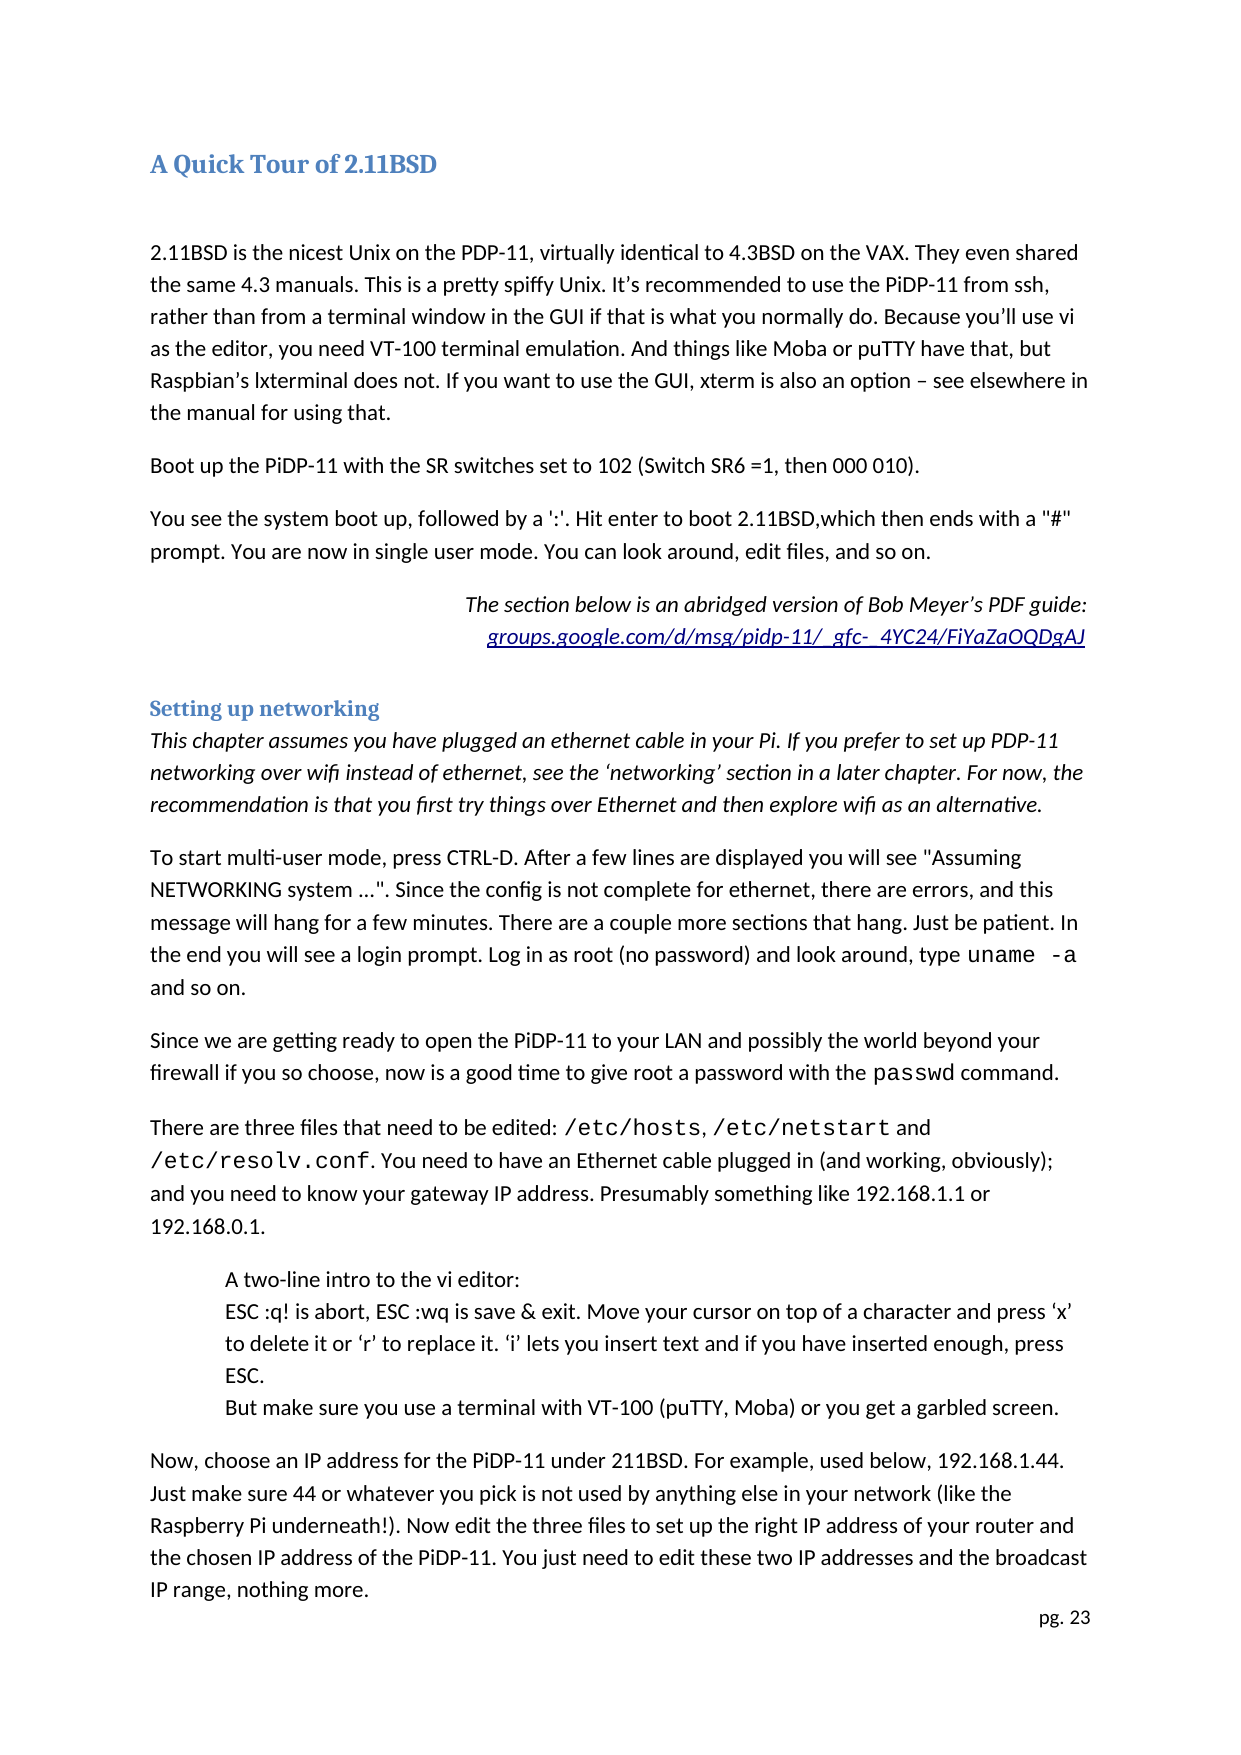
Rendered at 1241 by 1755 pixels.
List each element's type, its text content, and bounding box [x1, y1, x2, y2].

text Boot up the PiDP-11 with the SR switches set to 102 (Switch SR6 =1, then 000 010). [150, 452, 1090, 479]
subtitle A Quick Tour of 2.11BSD [150, 149, 1090, 180]
text There are three files that need to be edited: /etc/hosts, /etc/netstart and /etc/resolv.conf. You need to have an Ethernet cable plugged in (and working, obviously); and you need to know your gateway IP address. Presumably something like 192.168.1.1 or 192.168.0.1. [150, 1113, 1090, 1240]
text This chapter assumes you have plugged an ethernet cable in your Pi. If you prefer to set up PDP-11 networking over wifi instead of ethernet, see the ‘networking’ section in a later chapter. For now, the recommendation is that you first try things over Ethernet and then explore wifi as an alternative. [150, 726, 1090, 818]
text To start multi-user mode, press CTRL-D. After a few lines are displayed you will see "Assuming NETWORKING system ...". Since the config is not complete for ethernet, there are errors, and this message will hang for a few minutes. There are a couple more sections that hang. Just be patient. In the end you will see a login prompt. Log in as root (no password) and look around, type uname -a and so on. [150, 843, 1090, 1001]
text 2.11BSD is the nicest Unix on the PDP-11, virtually identical to 4.3BSD on the VAX. They even shared the same 4.3 manuals. This is a pretty spiffy Unix. It’s recommended to use the PiDP-11 from ssh, rather than from a terminal window in the GUI if that is what you normally do. Because you’ll use vi as the editor, you need VT-100 terminal emulation. And things like Moba or puTTY have that, but Raspbian’s lxterminal does not. If you want to use the GUI, xterm is also an option – see elsewhere in the manual for using that. [150, 238, 1090, 427]
text You see the system boot up, followed by a ':'. Hit enter to boot 2.11BSD,which then ends with a "#" prompt. You are now in single user mode. You can look around, edit files, and so on. [150, 504, 1090, 565]
text The section below is an abridged version of Bob Meyer’s PDF guide: groups.google.com/d/msg/pidp-11/_gfc-_4YC24/FiYaZaOQDgAJ [150, 590, 1090, 650]
text Since we are getting ready to open the PiDP-11 to your LAN and possibly the world beyond your firewall if you so choose, now is a good time to give root a password with the passwd command. [150, 1026, 1090, 1088]
text A two-line intro to the vi editor: ESC :q! is abort, ESC :wq is save & exit. Move your cursor on top of a character and press ‘x’ to delete it or ‘r’ to replace it. ‘i’ lets you insert text and if you have inserted enough, press ESC. But make sure you use a terminal with VT-100 (puTTY, Moba) or you get a garbled screen. [225, 1265, 1090, 1422]
text Setting up networking [150, 696, 1090, 722]
text Now, choose an IP address for the PiDP-11 under 211BSD. For example, used below, 192.168.1.44. Just make sure 44 or whatever you pick is not used by anything else in your network (like the Raspberry Pi underneath!). Now edit the three files to set up the right IP address of your router and the chosen IP address of the PiDP-11. You just need to edit these two IP addresses and the broadcast IP range, nothing more. [150, 1447, 1090, 1603]
